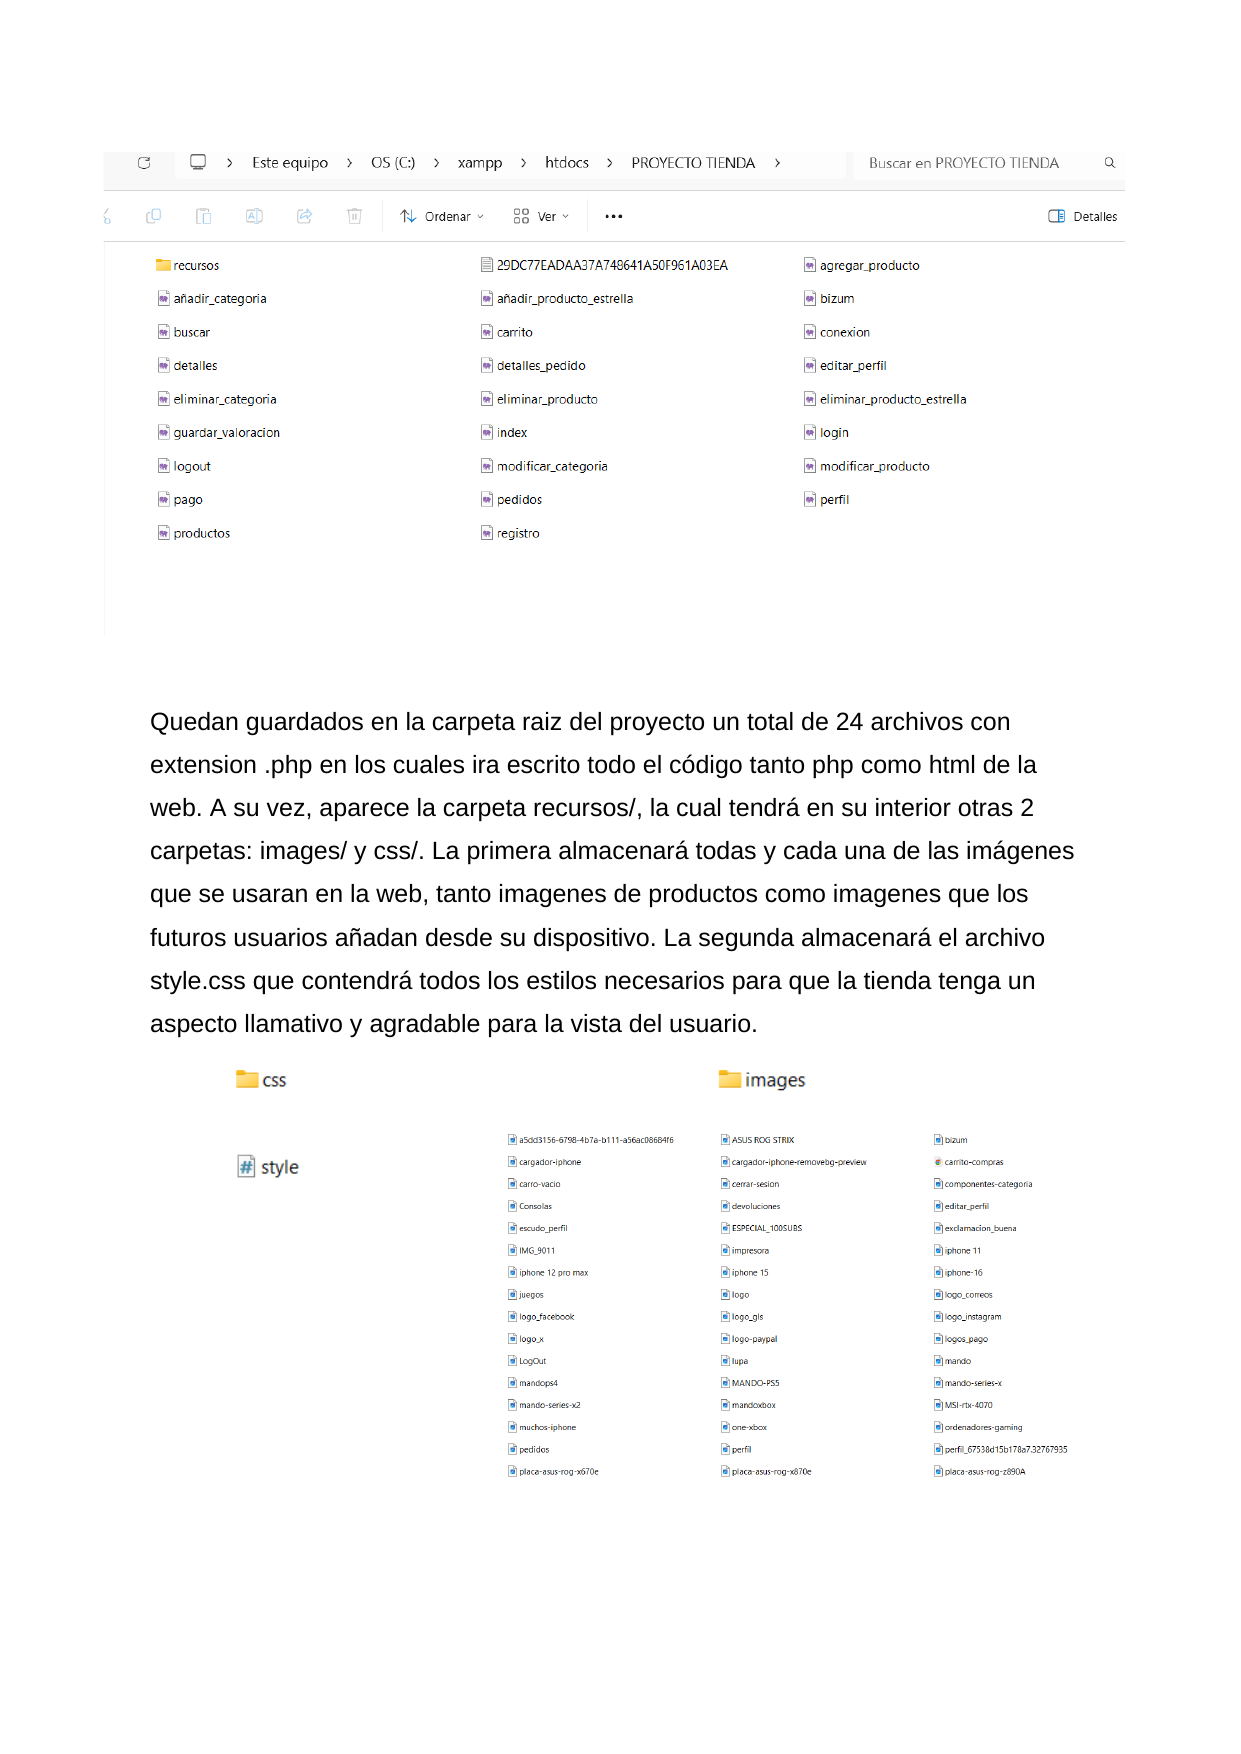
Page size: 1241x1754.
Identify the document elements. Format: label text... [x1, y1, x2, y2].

picture [103, 152, 1126, 635]
text Quedan guardados en la carpeta raiz del proyecto un total de 24 archivos con extension .php en los cuales ira escrito todo el código tanto php como html de la web. A su vez, aparece la carpeta recursos/, la cual tendrá en su interior otras 2 carpetas: images/ y css/. La primera almacenará todas y cada una de las imágenes que se usaran en la web, tanto imagenes de productos como imagenes que los futuros usuarios añadan desde su dispositivo. La segunda almacenará el archivo style.css que contendrá todos los estilos necesarios para que la tienda tenga un aspecto llamativo y agradable para la vista del usuario. [150, 707, 1090, 1038]
picture [160, 1045, 1098, 1478]
